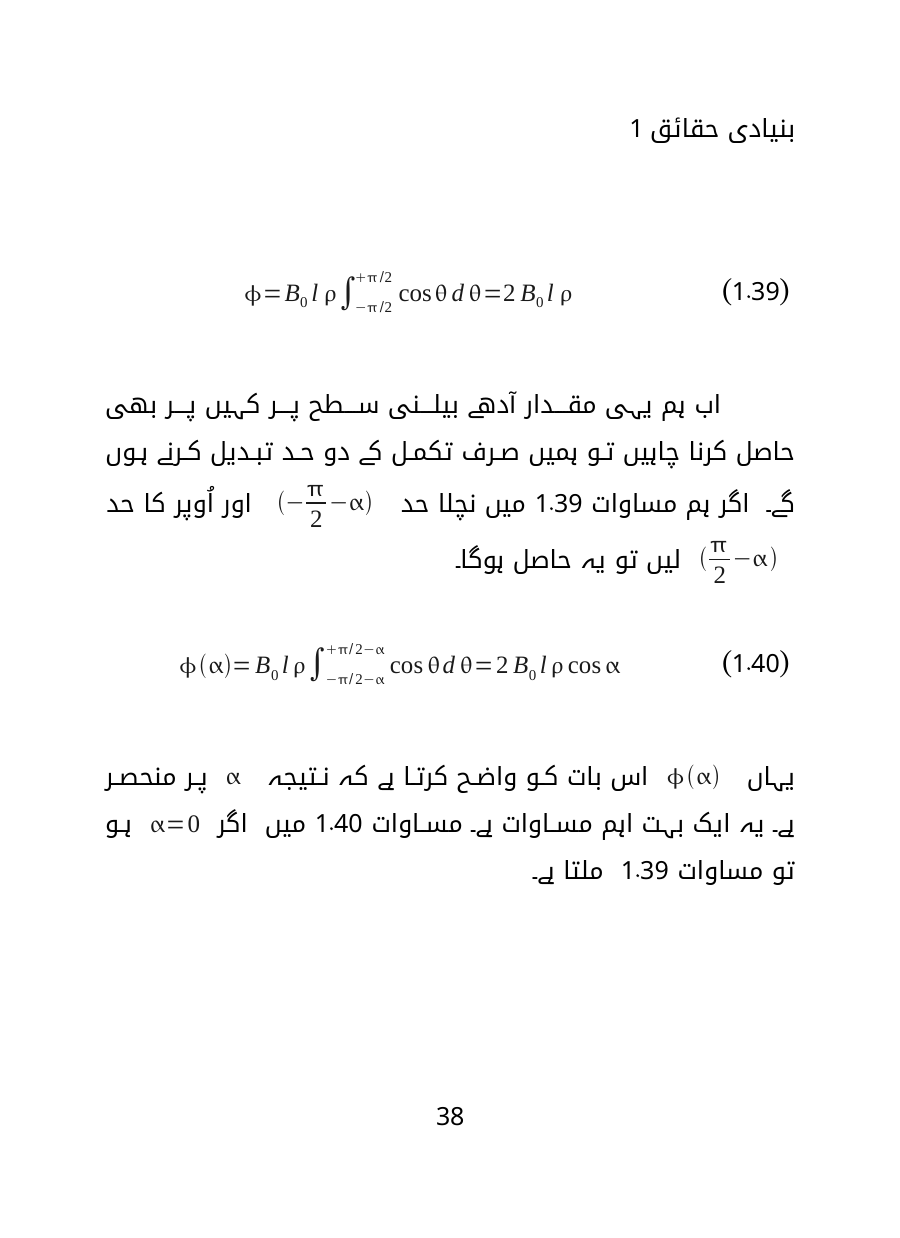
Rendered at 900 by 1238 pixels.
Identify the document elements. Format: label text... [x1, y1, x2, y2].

table_header (1.40) [702, 635, 795, 706]
table_header [105, 635, 702, 706]
text یہاں اس بات کو واضح کرتا ہے کہ نتیجہ پر منحصر ہے۔ یہ ایک بہت اہم مساوات ہے۔ مساوات 1.40 میں اگرہو تو مساوات 1.39 ملتا ہے۔ [105, 753, 795, 895]
table_header [105, 263, 703, 334]
table_header (1.39) [703, 263, 795, 334]
text اب ہم یہی مقدار آدھے بیلنی سطح پر کہیں پر بھی حاصل کرنا چاہیں تو ہمیں صرف تکمل کے دو حد تبدیل کرنے ہوں گے۔ اگر ہم مساوات 1.39 میں نچلا حد اور اُوپر کا حدلیں تو یہ حاصل ہوگا۔ [105, 381, 795, 588]
